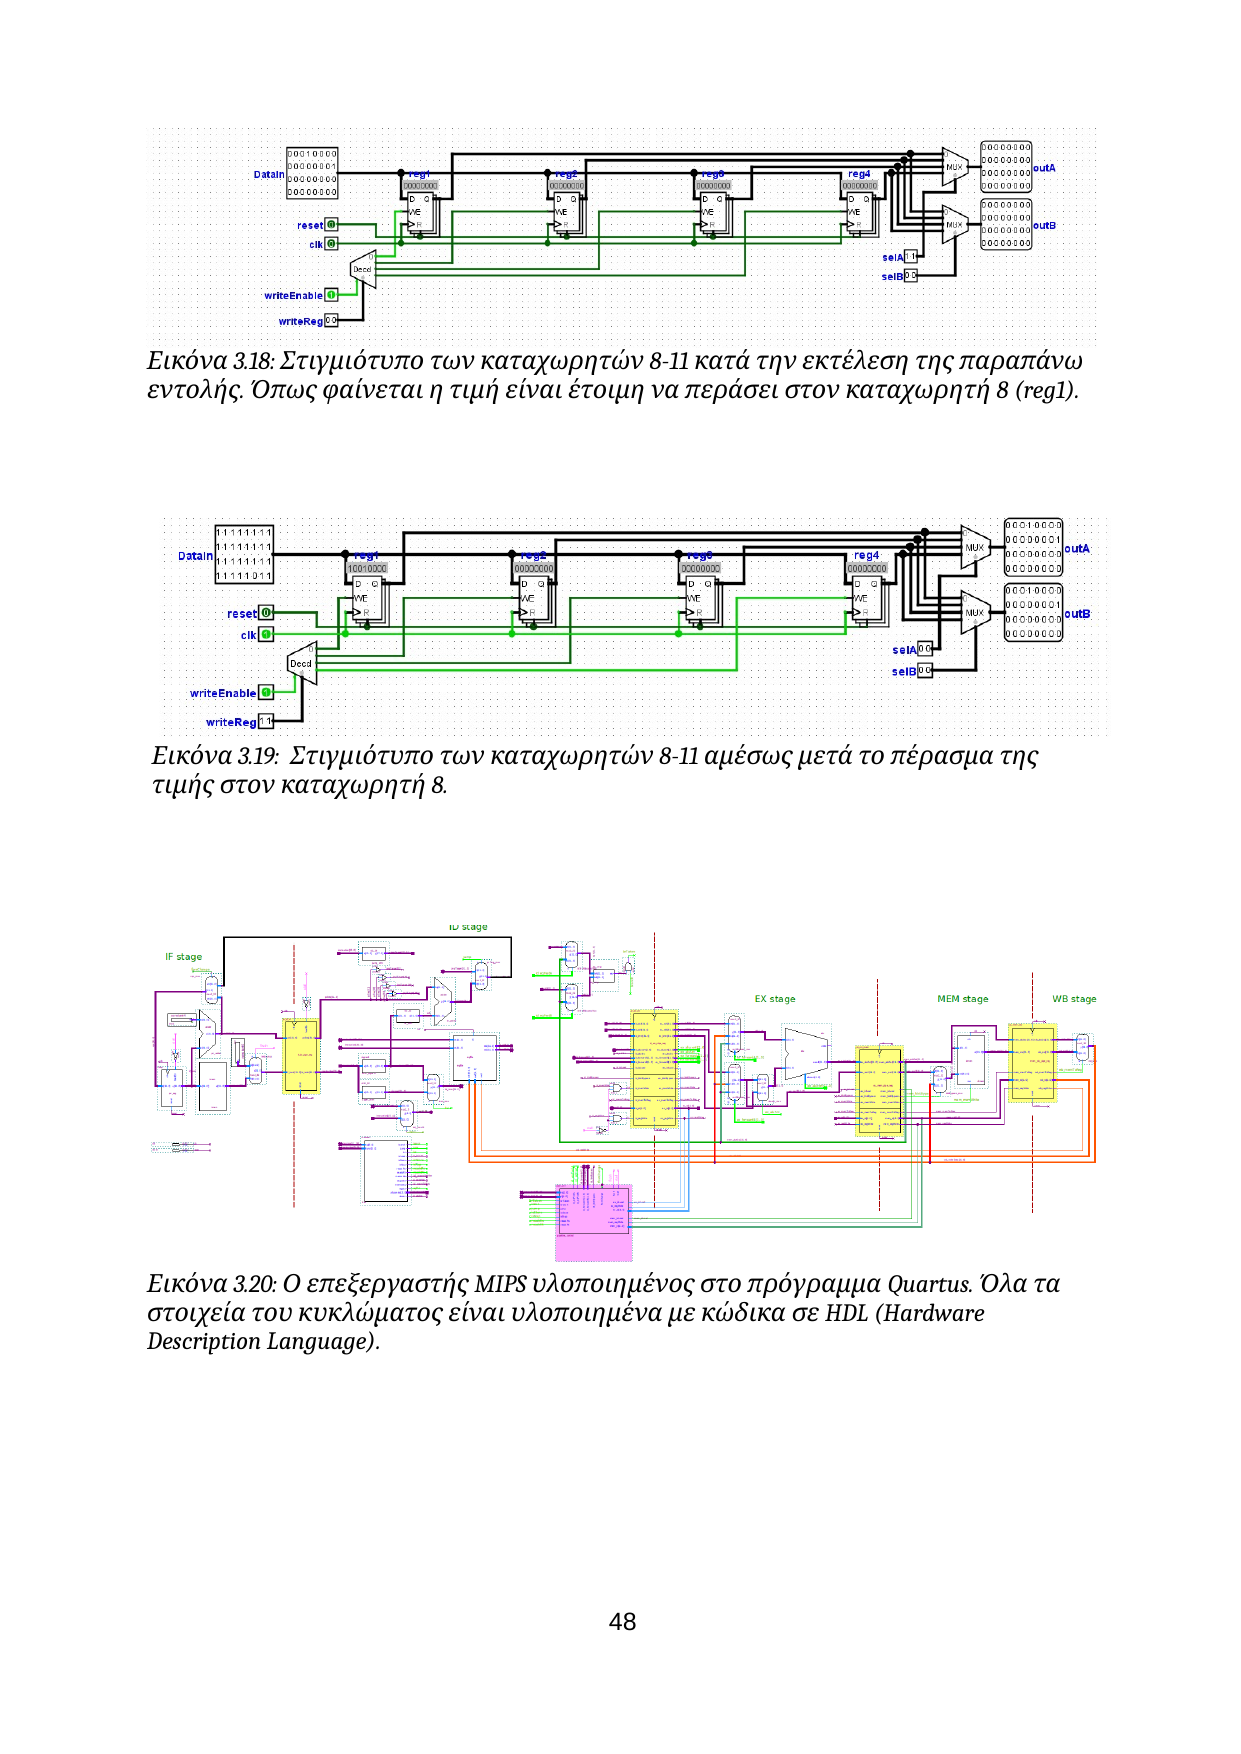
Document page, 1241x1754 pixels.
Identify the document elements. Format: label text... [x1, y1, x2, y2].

picture [146, 925, 1099, 1270]
text Εικόνα 3.19: Στιγμιότυπο των καταχωρητών 8-11 αμέσως μετά το πέρασμα της τιμής στον καταχωρητή 8. [152, 544, 1103, 799]
picture [146, 122, 1099, 348]
text Εικόνα 3.20: Ο επεξεργαστής MIPS υλοποιημένος στο πρόγραμμα Quartus. Όλα τα στοιχεία του κυκλώματος είναι υλοποιημένα με κώδικα σε HDL (Hardware Description Language). [147, 1270, 1098, 1356]
picture [159, 511, 1111, 742]
text Εικόνα 3.18: Στιγμιότυπο των καταχωρητών 8-11 κατά την εκτέλεση της παραπάνω εντολής. Όπως φαίνεται η τιμή είναι έτοιμη να περάσει στον καταχωρητή 8 (reg1). [147, 348, 1098, 405]
